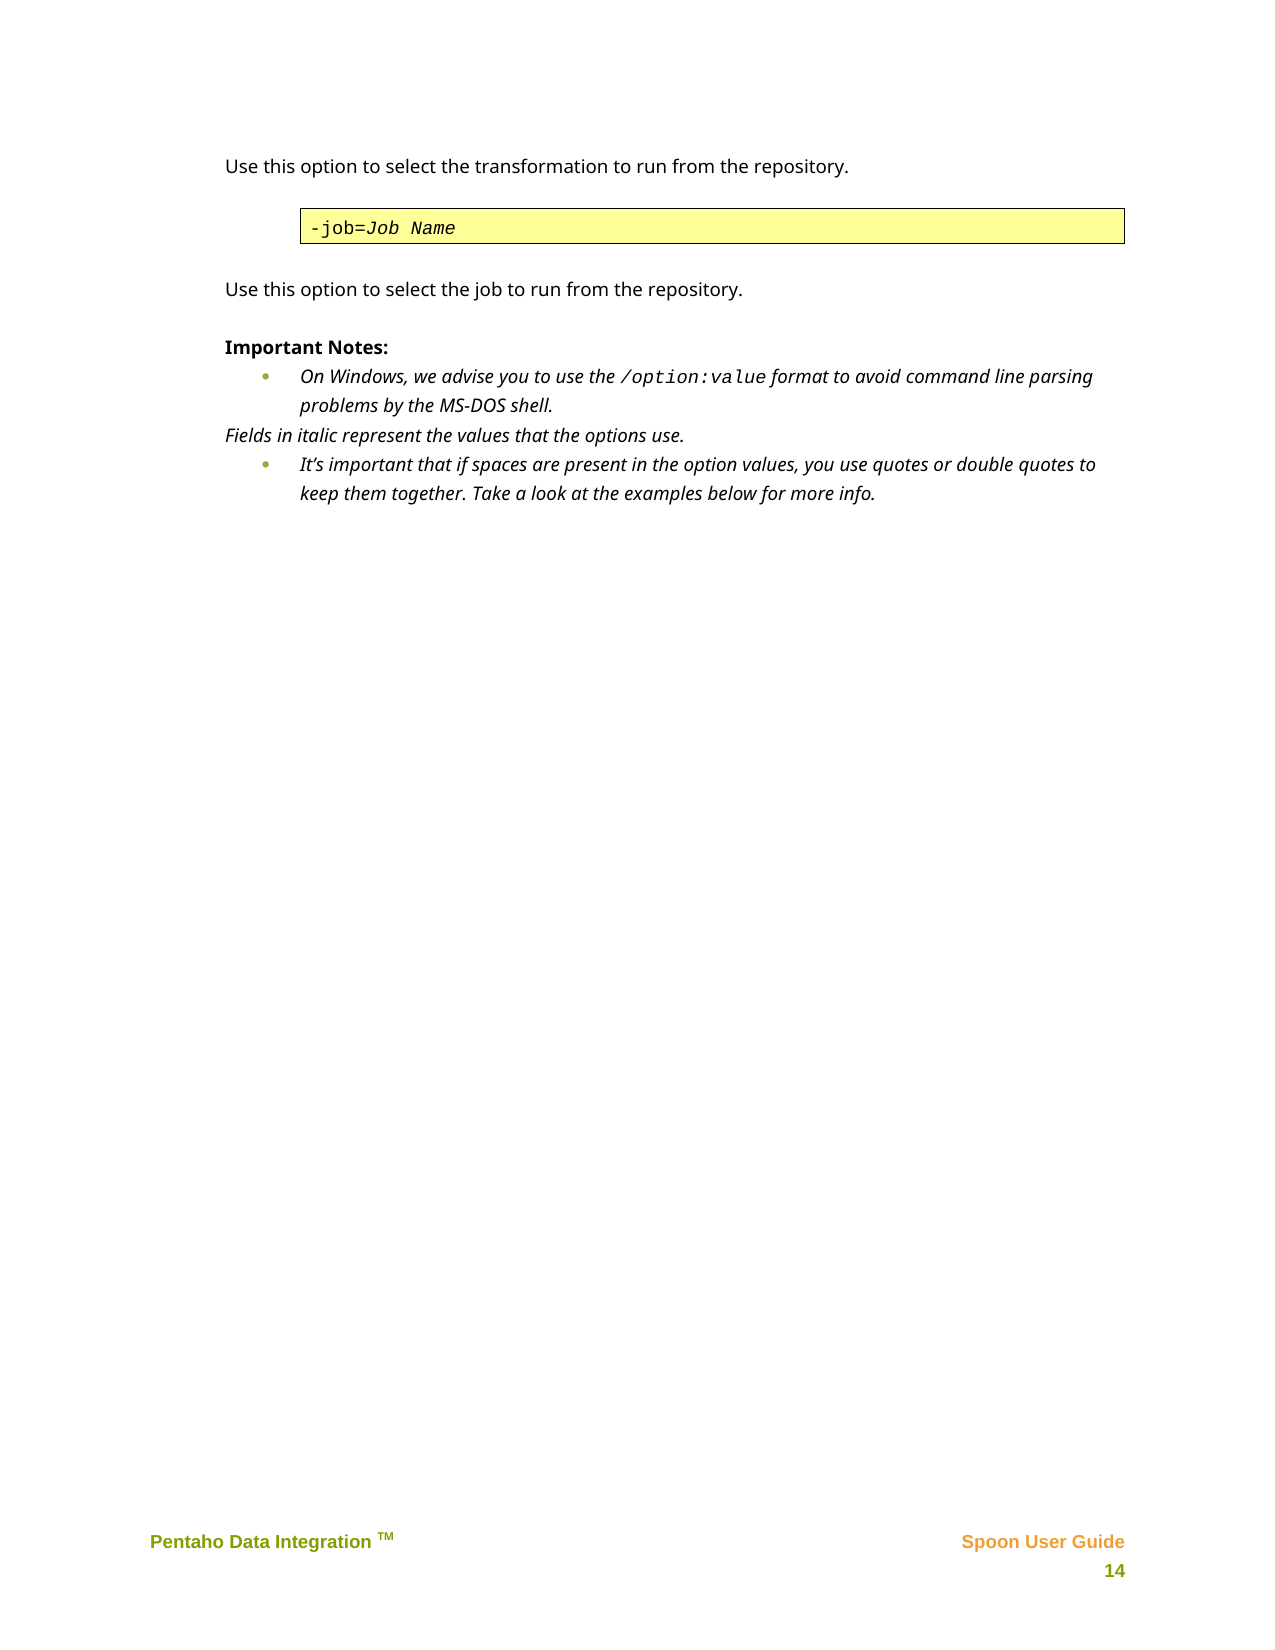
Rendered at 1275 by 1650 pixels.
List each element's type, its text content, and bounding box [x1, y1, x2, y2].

text Important Notes: [225, 331, 1125, 360]
text Fields in italic represent the values that the options use. [225, 419, 1125, 448]
list It’s important that if spaces are present in the option values, you use quotes or double quotes to keep them together. Take a look at the examples below for more info. [262, 448, 1125, 506]
text Use this option to select the transformation to run from the repository. [225, 150, 1125, 179]
text -job=Job Name [301, 209, 1124, 243]
list On Windows, we advise you to use the /option:value format to avoid command line parsing problems by the MS-DOS shell. [262, 360, 1125, 419]
text Use this option to select the job to run from the repository. [225, 273, 1125, 302]
